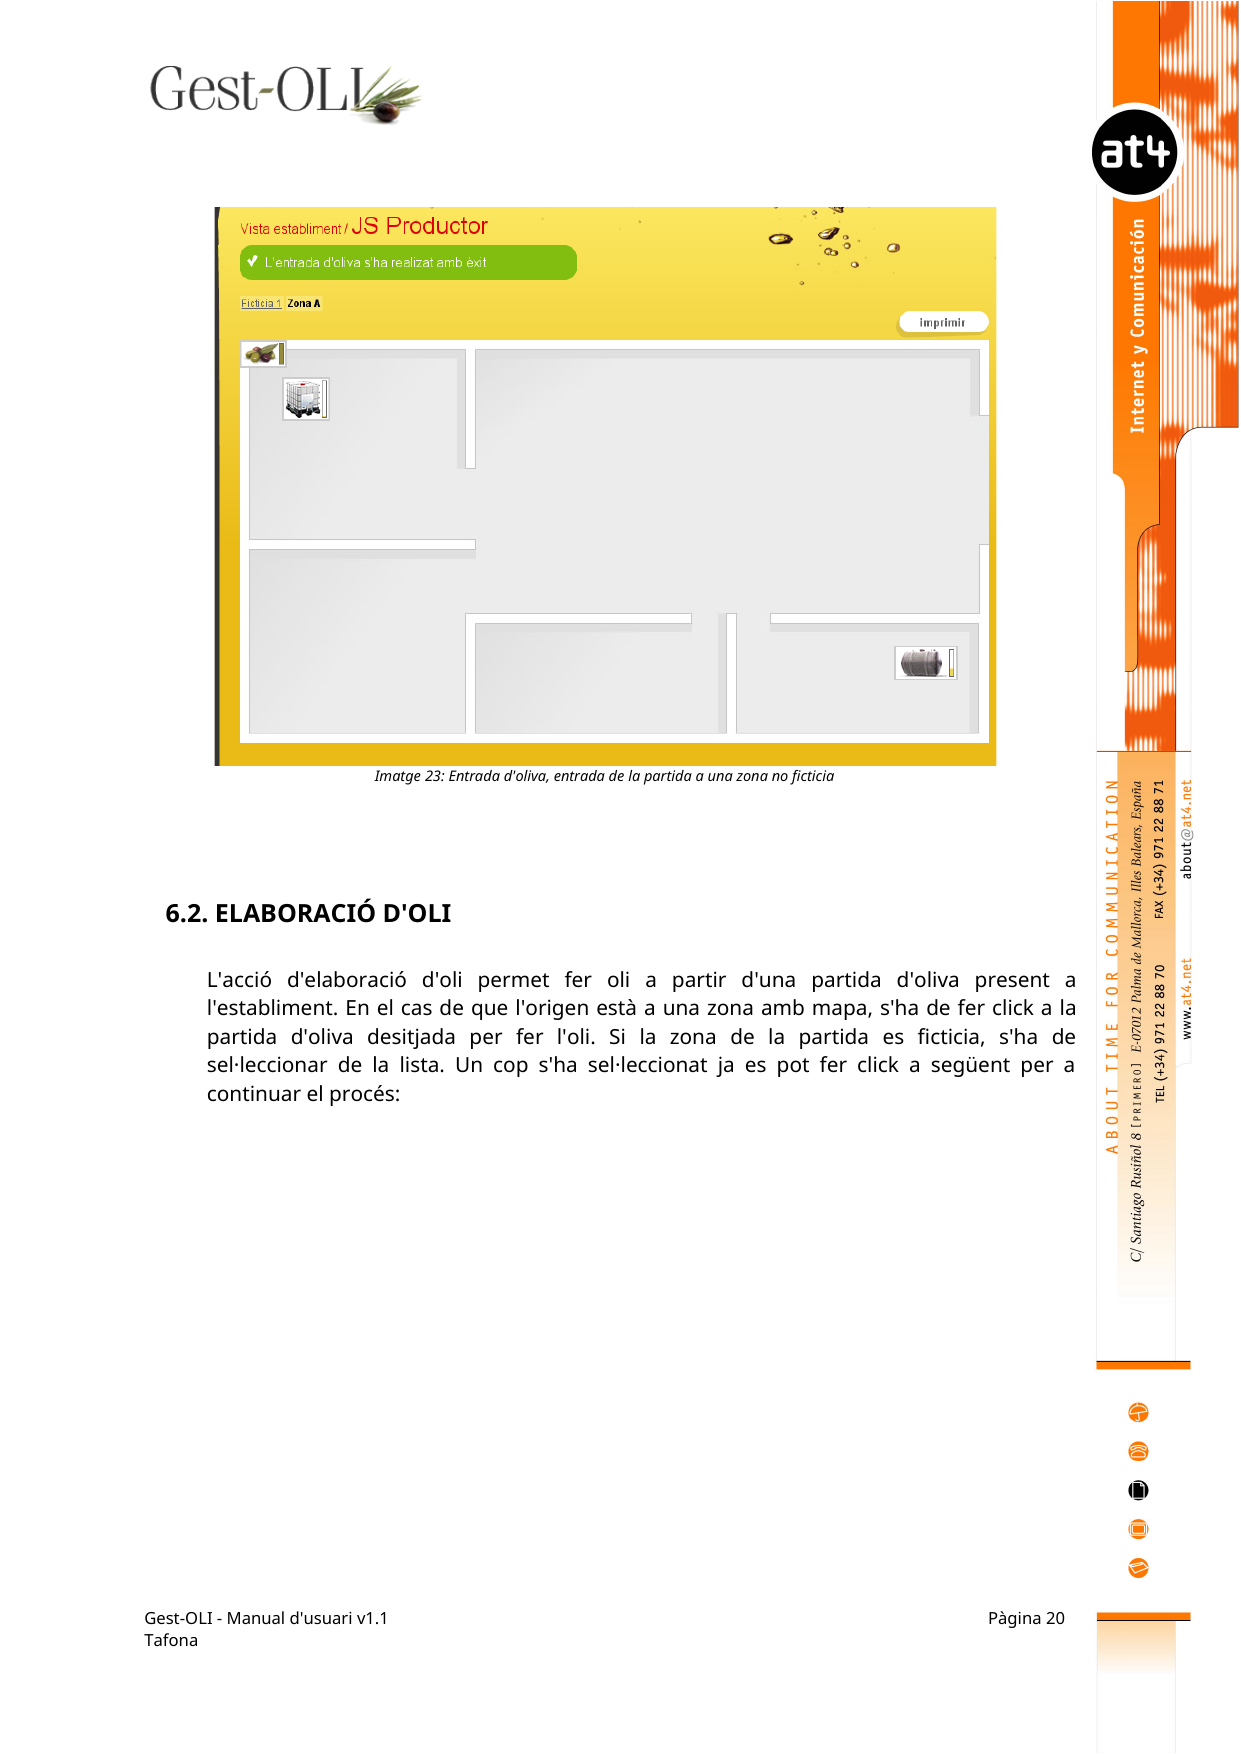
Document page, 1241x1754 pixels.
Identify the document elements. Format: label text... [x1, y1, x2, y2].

picture [149, 66, 423, 126]
text Imatge 23: Entrada d'oliva, entrada de la partida a una zona no ficticia [214, 766, 996, 786]
text L'acció d'elaboració d'oli permet fer oli a partir d'una partida d'oliva present a l'establiment. En el cas de que l'origen està a una zona amb mapa, s'ha de fer click a la partida d'oliva desitjada per fer l'oli. Si la zona de la partida es ficticia, s'ha de sel·leccionar de la lista. Un cop s'ha sel·leccionat ja es pot fer click a següent per a continuar el procés: [207, 965, 1078, 1107]
subtitle 6.2. ELABORACIÓ D'OLI [133, 896, 1078, 930]
picture [1085, 1, 1239, 1753]
picture [214, 207, 997, 766]
